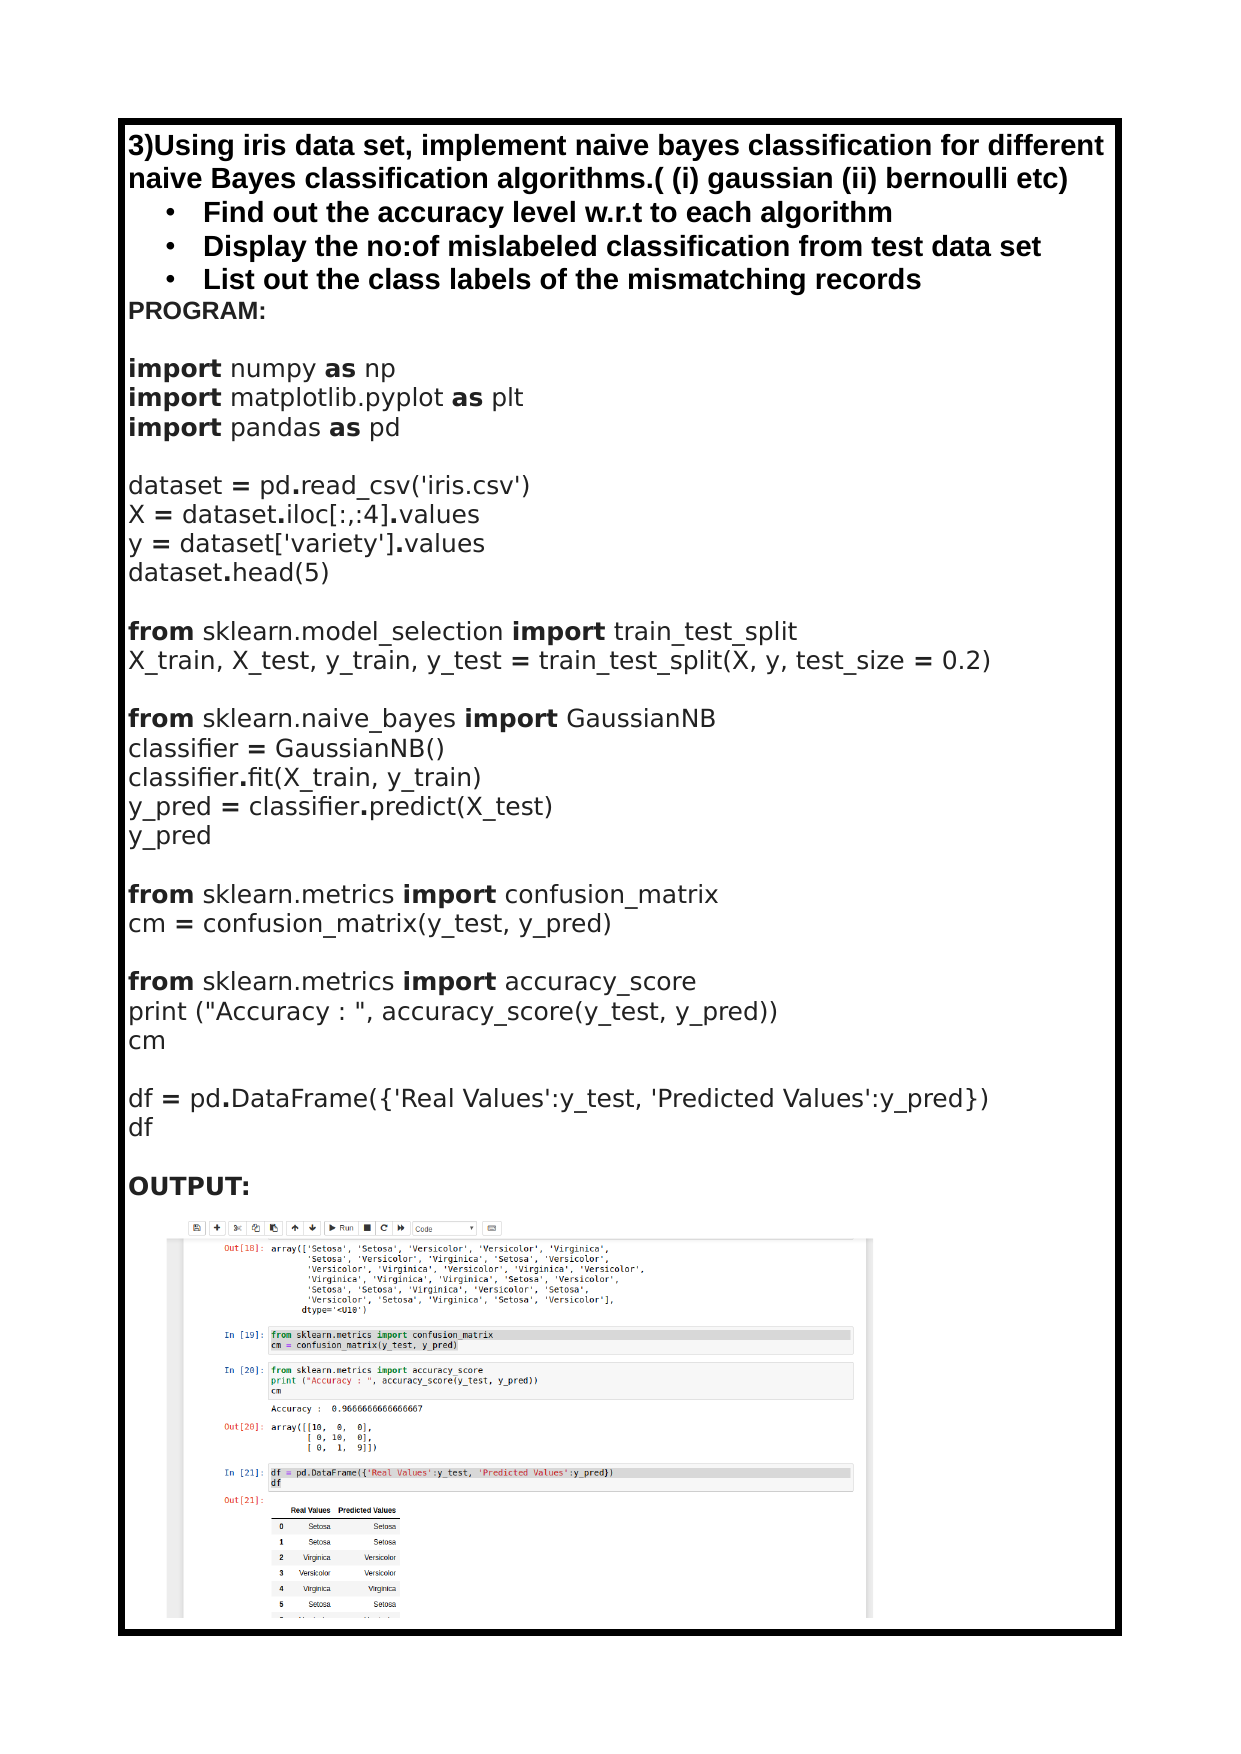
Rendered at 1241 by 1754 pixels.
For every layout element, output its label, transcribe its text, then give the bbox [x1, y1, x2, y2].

text X_train, X_test, y_train, y_test = train_test_split(X, y, test_size = 0.2) [128, 646, 1112, 676]
text OUTPUT: [128, 1172, 1112, 1201]
text X = dataset.iloc[:,:4].values [128, 500, 1112, 529]
text from sklearn.model_selection import train_test_split [128, 617, 1112, 646]
text import matplotlib.pyplot as plt [128, 383, 1112, 413]
text from sklearn.metrics import accuracy_score [128, 967, 1112, 997]
text import pandas as pd [128, 413, 1112, 442]
text y_pred = classifier.predict(X_test) [128, 792, 1112, 821]
list 3)Using iris data set, implement naive bayes classification for different naive Bayes classification algorithms.( (i) gaussian (ii) bernoulli etc) [128, 128, 1112, 195]
text from sklearn.naive_bayes import GaussianNB [128, 705, 1112, 734]
text from sklearn.metrics import confusion_matrix [128, 880, 1112, 909]
list Find out the accuracy level w.r.t to each algorithm [165, 195, 1112, 229]
list List out the class labels of the mismatching records [165, 262, 1112, 296]
list PROGRAM: [128, 296, 1112, 325]
list Display the no:of mislabeled classification from test data set [165, 229, 1112, 262]
text print ("Accuracy : ", accuracy_score(y_test, y_pred)) [128, 997, 1112, 1026]
text df = pd.DataFrame({'Real Values':y_test, 'Predicted Values':y_pred}) [128, 1084, 1112, 1114]
text y_pred [128, 821, 1112, 851]
picture [166, 1218, 874, 1618]
text cm = confusion_matrix(y_test, y_pred) [128, 909, 1112, 938]
text classifier.fit(X_train, y_train) [128, 763, 1112, 792]
text classifier = GaussianNB() [128, 734, 1112, 763]
text dataset = pd.read_csv('iris.csv') [128, 471, 1112, 500]
text y = dataset['variety'].values [128, 529, 1112, 558]
text cm [128, 1026, 1112, 1055]
text df [128, 1114, 1112, 1143]
text dataset.head(5) [128, 558, 1112, 588]
text import numpy as np [128, 354, 1112, 383]
